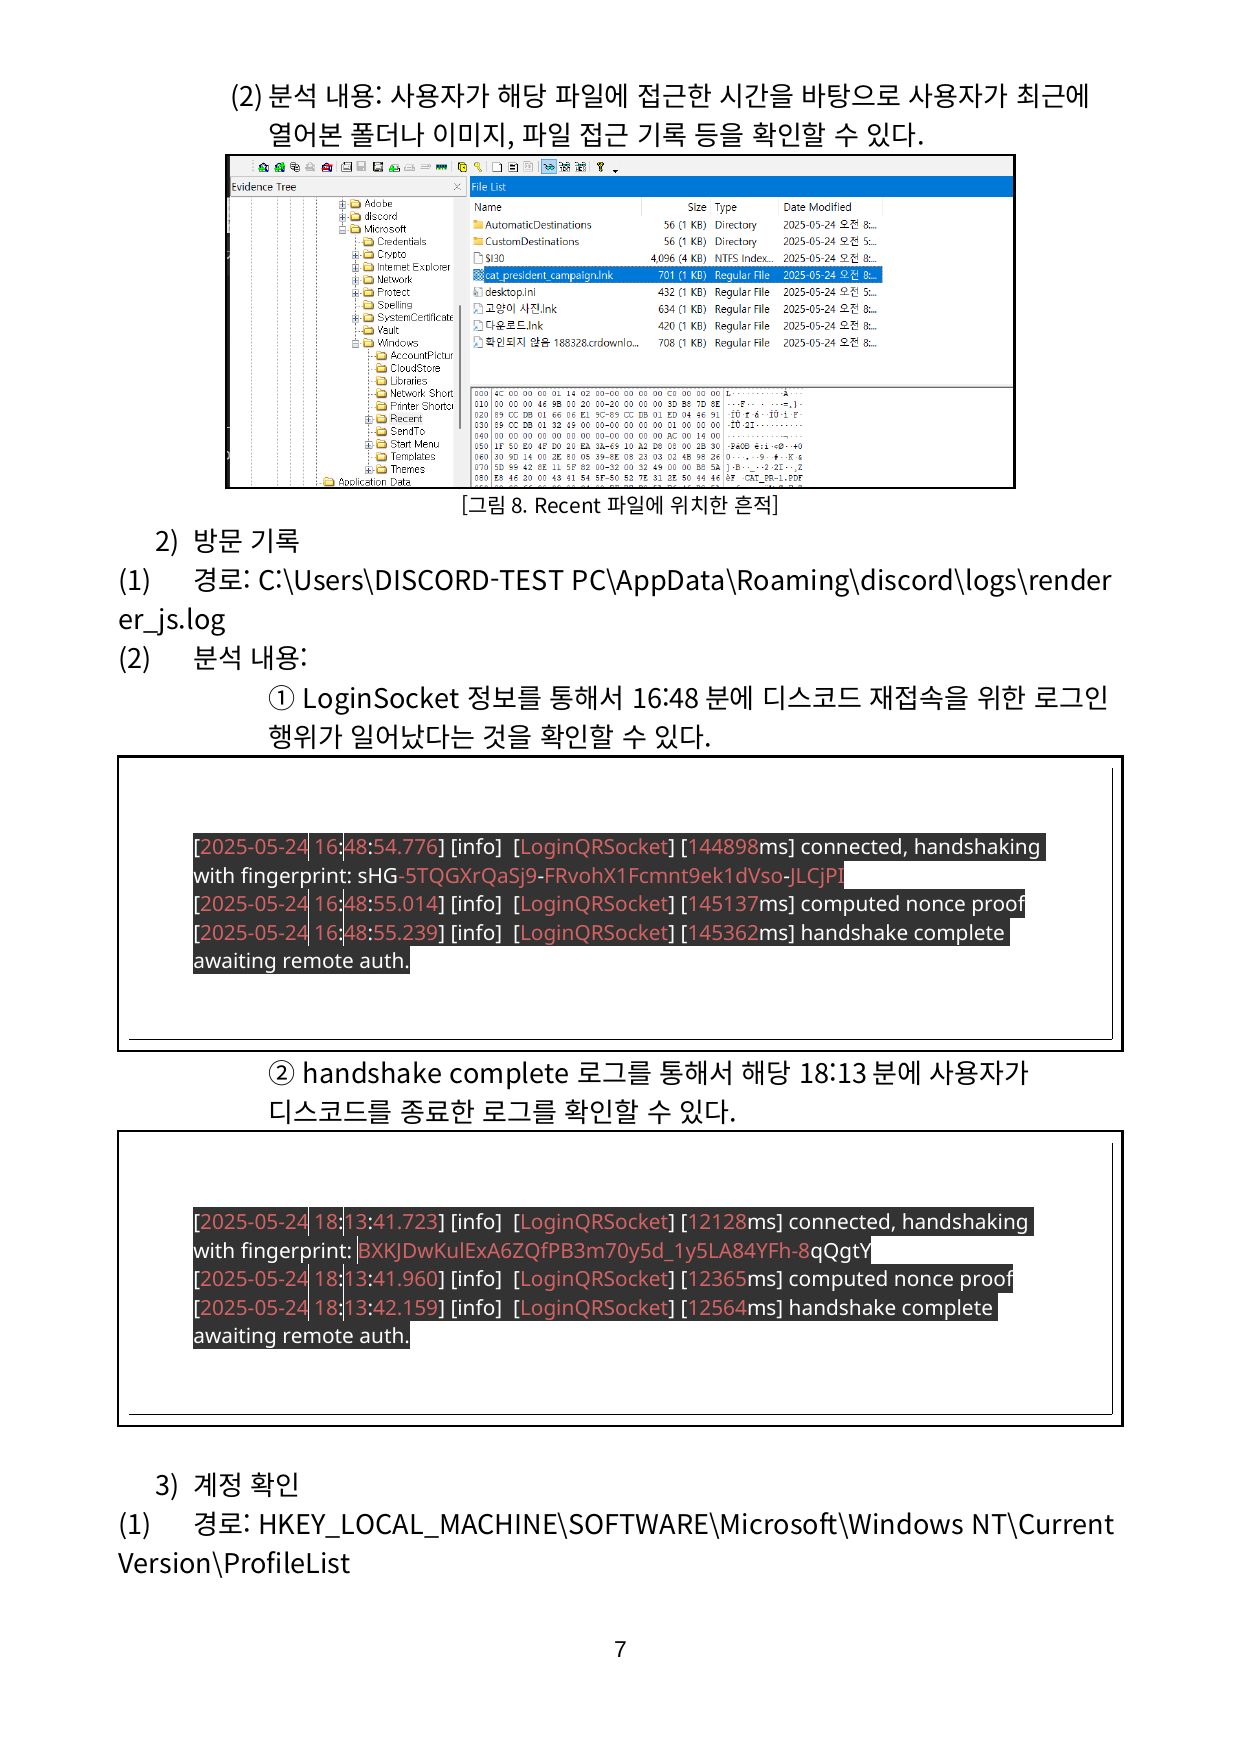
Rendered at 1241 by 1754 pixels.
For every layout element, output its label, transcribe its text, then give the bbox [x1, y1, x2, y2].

table_header [2025-05-24 18:13:41.723] [info] [LoginQRSocket] [12128ms] connected, handshaking with fingerprint: BXKJDwKulExA6ZQfPB3m70y5d_1y5LA84YFh-8qQgtY [2025-05-24 18:13:41.960] [info] [LoginQRSocket] [12365ms] computed nonce proof [2025-05-24 18:13:42.159] [info] [LoginQRSocket] [12564ms] handshake complete awaiting remote auth. [119, 1132, 1121, 1424]
text [그림8. Recent 파일에 위치한 흔적] [118, 489, 1122, 520]
list 경로: HKEY_LOCAL_MACHINE\SOFTWARE\Microsoft\Windows NT\CurrentVersion\ProfileList [118, 1503, 1117, 1581]
table_header [2025-05-24 16:48:54.776] [info] [LoginQRSocket] [144898ms] connected, handshaking with fingerprint: sHG-5TQGXrQaSj9-FRvohX1Fcmnt9ek1dVso-JLCjPI [2025-05-24 16:48:55.014] [info] [LoginQRSocket] [145137ms] computed nonce proof [2025-05-24 16:48:55.239] [info] [LoginQRSocket] [145362ms] handshake complete awaiting remote auth. [119, 758, 1121, 1049]
list 방문 기록 [156, 520, 1122, 559]
list 분석 내용: 사용자가 해당 파일에 접근한 시간을 바탕으로 사용자가 최근에 열어본 폴더나 이미지, 파일 접근 기록 등을 확인할 수 있다. [231, 75, 1122, 153]
text ② handshake complete 로그를 통해서 해당 18:13분에 사용자가 디스코드를 종료한 로그를 확인할 수 있다. [268, 1052, 1117, 1130]
list 경로: C:\Users\DISCORD-TEST PC\AppData\Roaming\discord\logs\renderer_js.log [118, 559, 1117, 637]
list 분석 내용: [118, 637, 1117, 677]
text ① LoginSocket 정보를 통해서 16:48분에 디스코드 재접속을 위한 로그인 행위가 일어났다는 것을 확인할 수 있다. [268, 677, 1117, 755]
list 계정 확인 [156, 1463, 1122, 1503]
